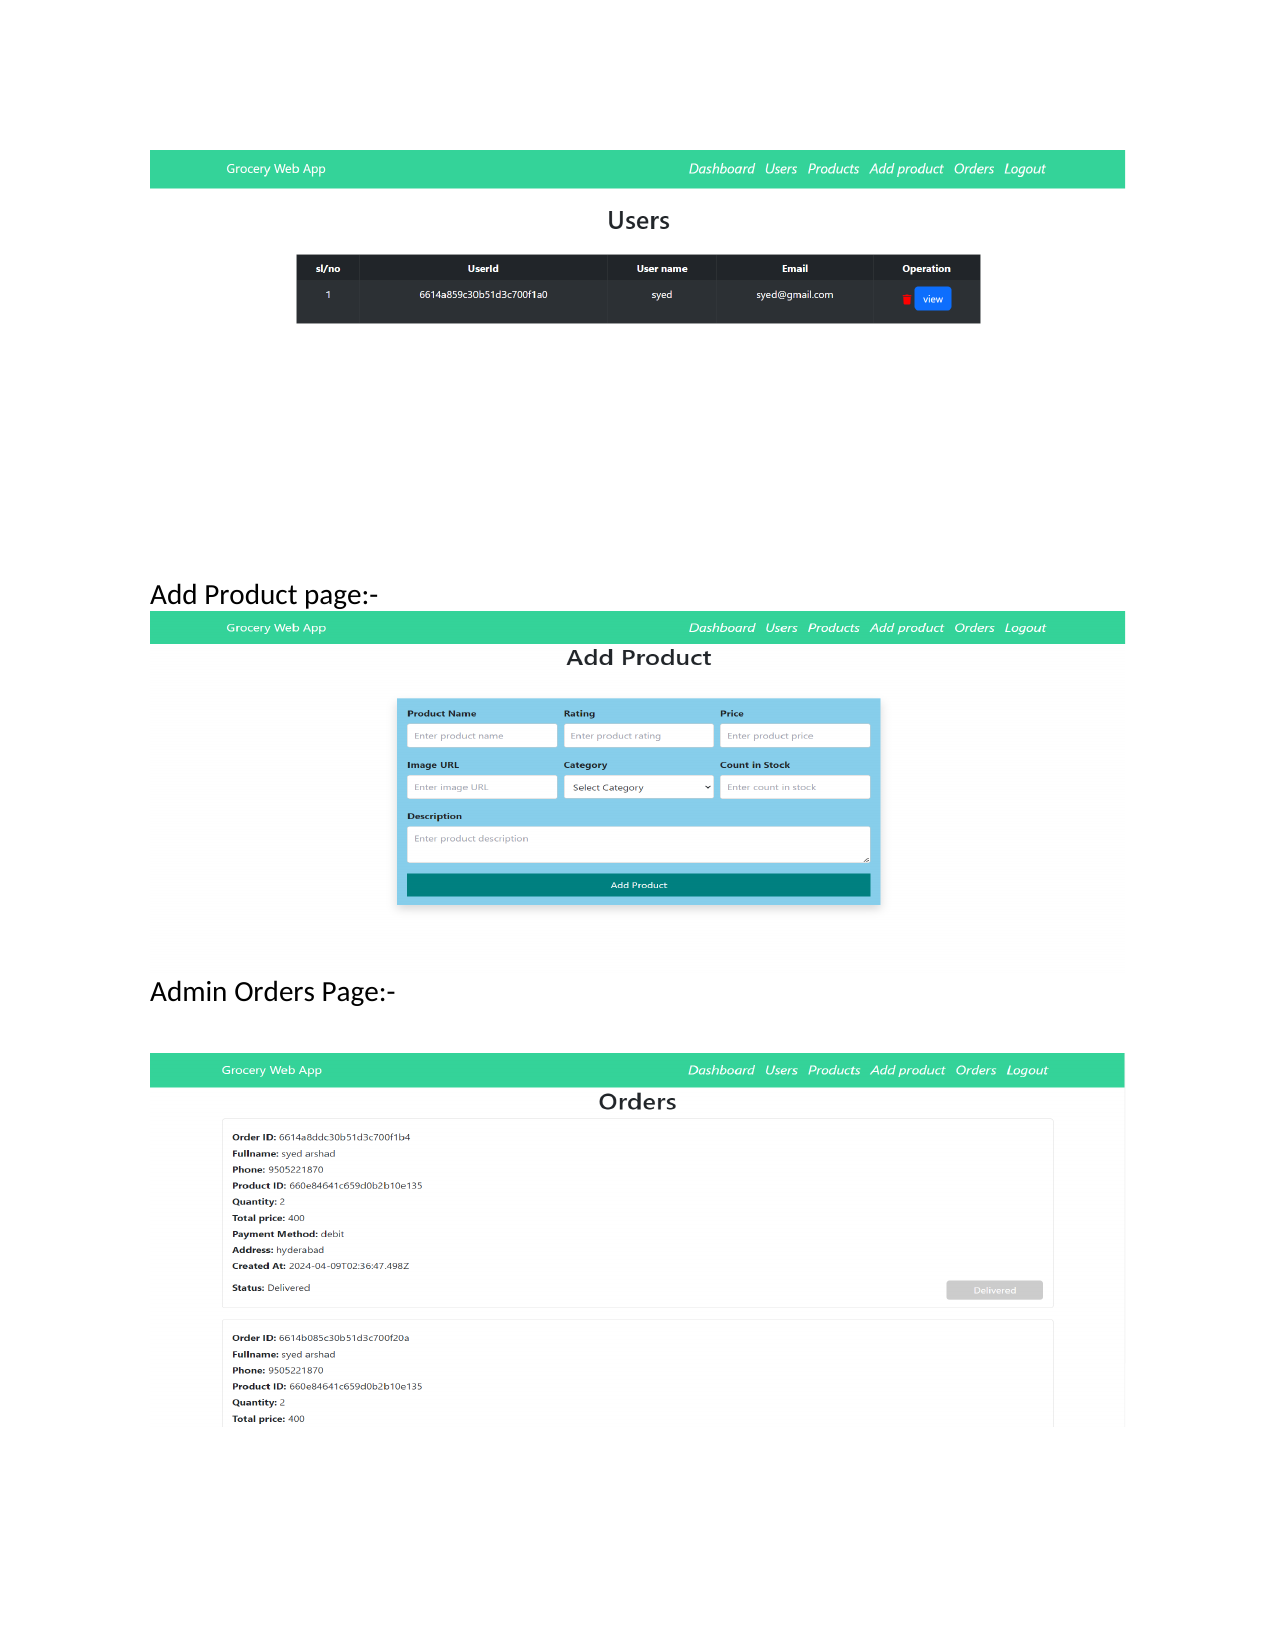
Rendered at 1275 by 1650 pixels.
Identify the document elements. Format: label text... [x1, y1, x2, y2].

text Admin Orders Page:- [150, 973, 1125, 1008]
picture [150, 611, 1125, 973]
picture [150, 150, 1125, 576]
picture [150, 1053, 1125, 1427]
text Add Product page:- [150, 576, 1125, 611]
